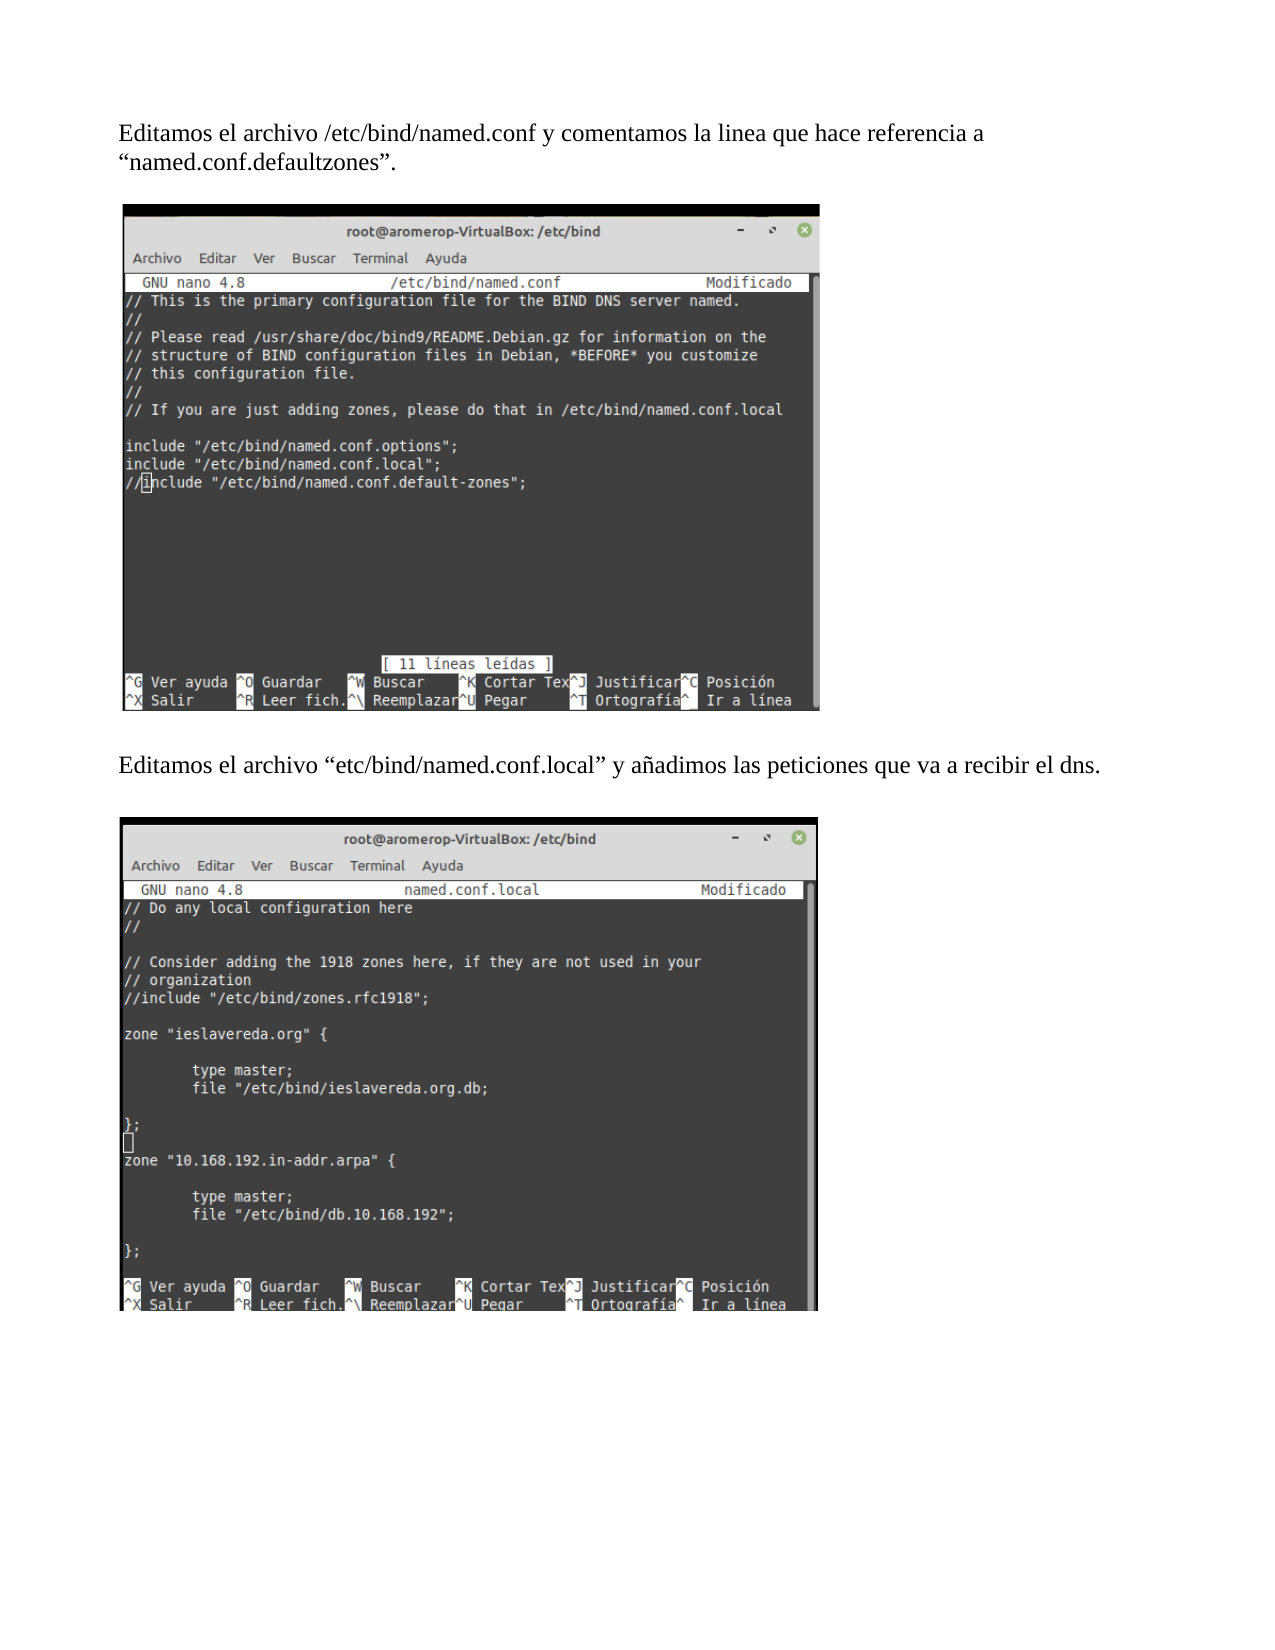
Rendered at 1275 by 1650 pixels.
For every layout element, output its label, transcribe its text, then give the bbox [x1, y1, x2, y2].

text Editamos el archivo /etc/bind/named.conf y comentamos la linea que hace referencia a “named.conf.defaultzones”. [118, 118, 1157, 176]
text Editamos el archivo “etc/bind/named.conf.local” y añadimos las peticiones que va a recibir el dns. [118, 751, 1157, 779]
picture [228, 817, 706, 1311]
picture [233, 204, 706, 711]
